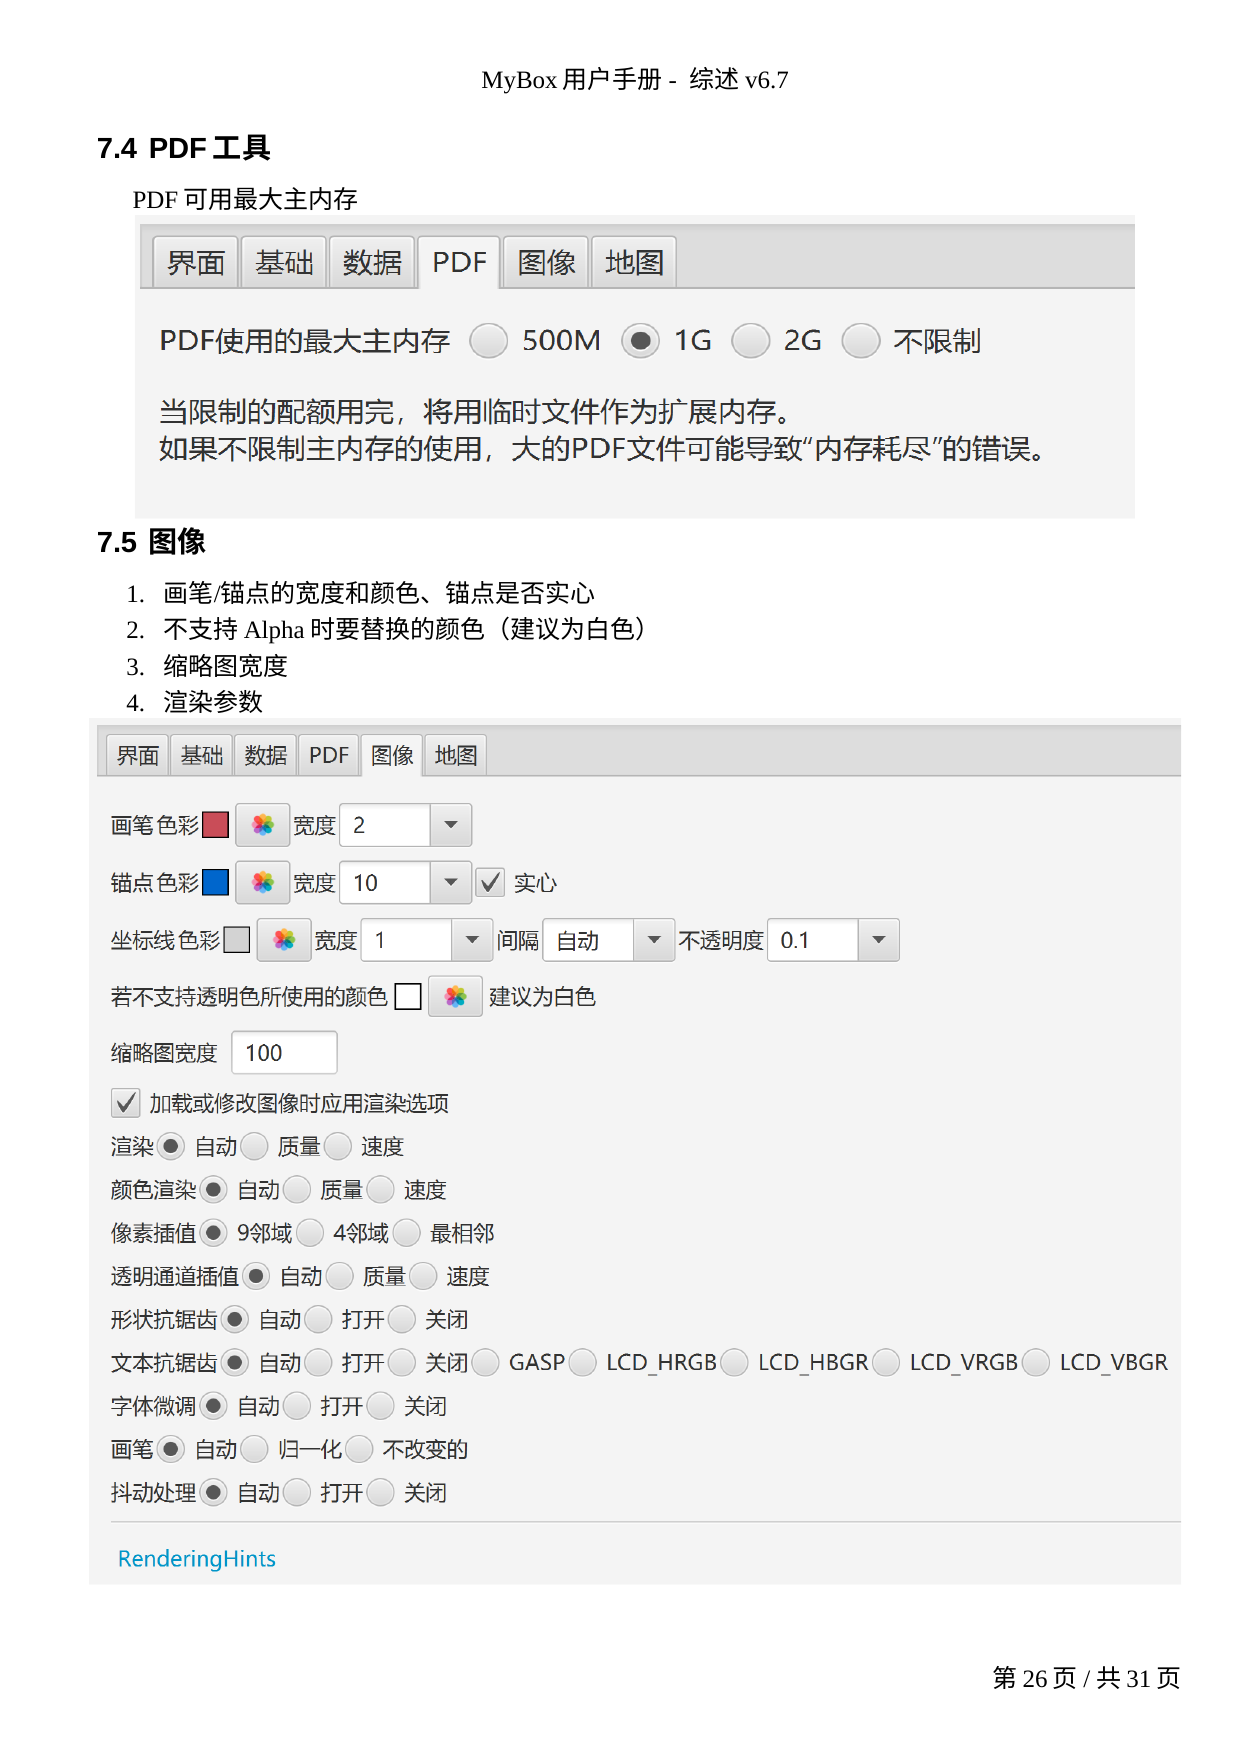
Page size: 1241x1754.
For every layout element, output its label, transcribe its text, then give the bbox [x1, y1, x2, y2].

list 画笔/锚点的宽度和颜色、锚点是否实心 [126, 573, 1181, 610]
list 缩略图宽度 [126, 646, 1181, 682]
list 不支持Alpha时要替换的颜色（建议为白色） [126, 610, 1181, 646]
list 渲染参数 [126, 682, 1181, 718]
picture [134, 215, 1135, 519]
subtitle PDF工具 [88, 125, 1181, 167]
picture [88, 718, 1182, 1585]
text PDF可用最大主内存 [88, 179, 1181, 216]
subtitle 图像 [88, 241, 1181, 561]
